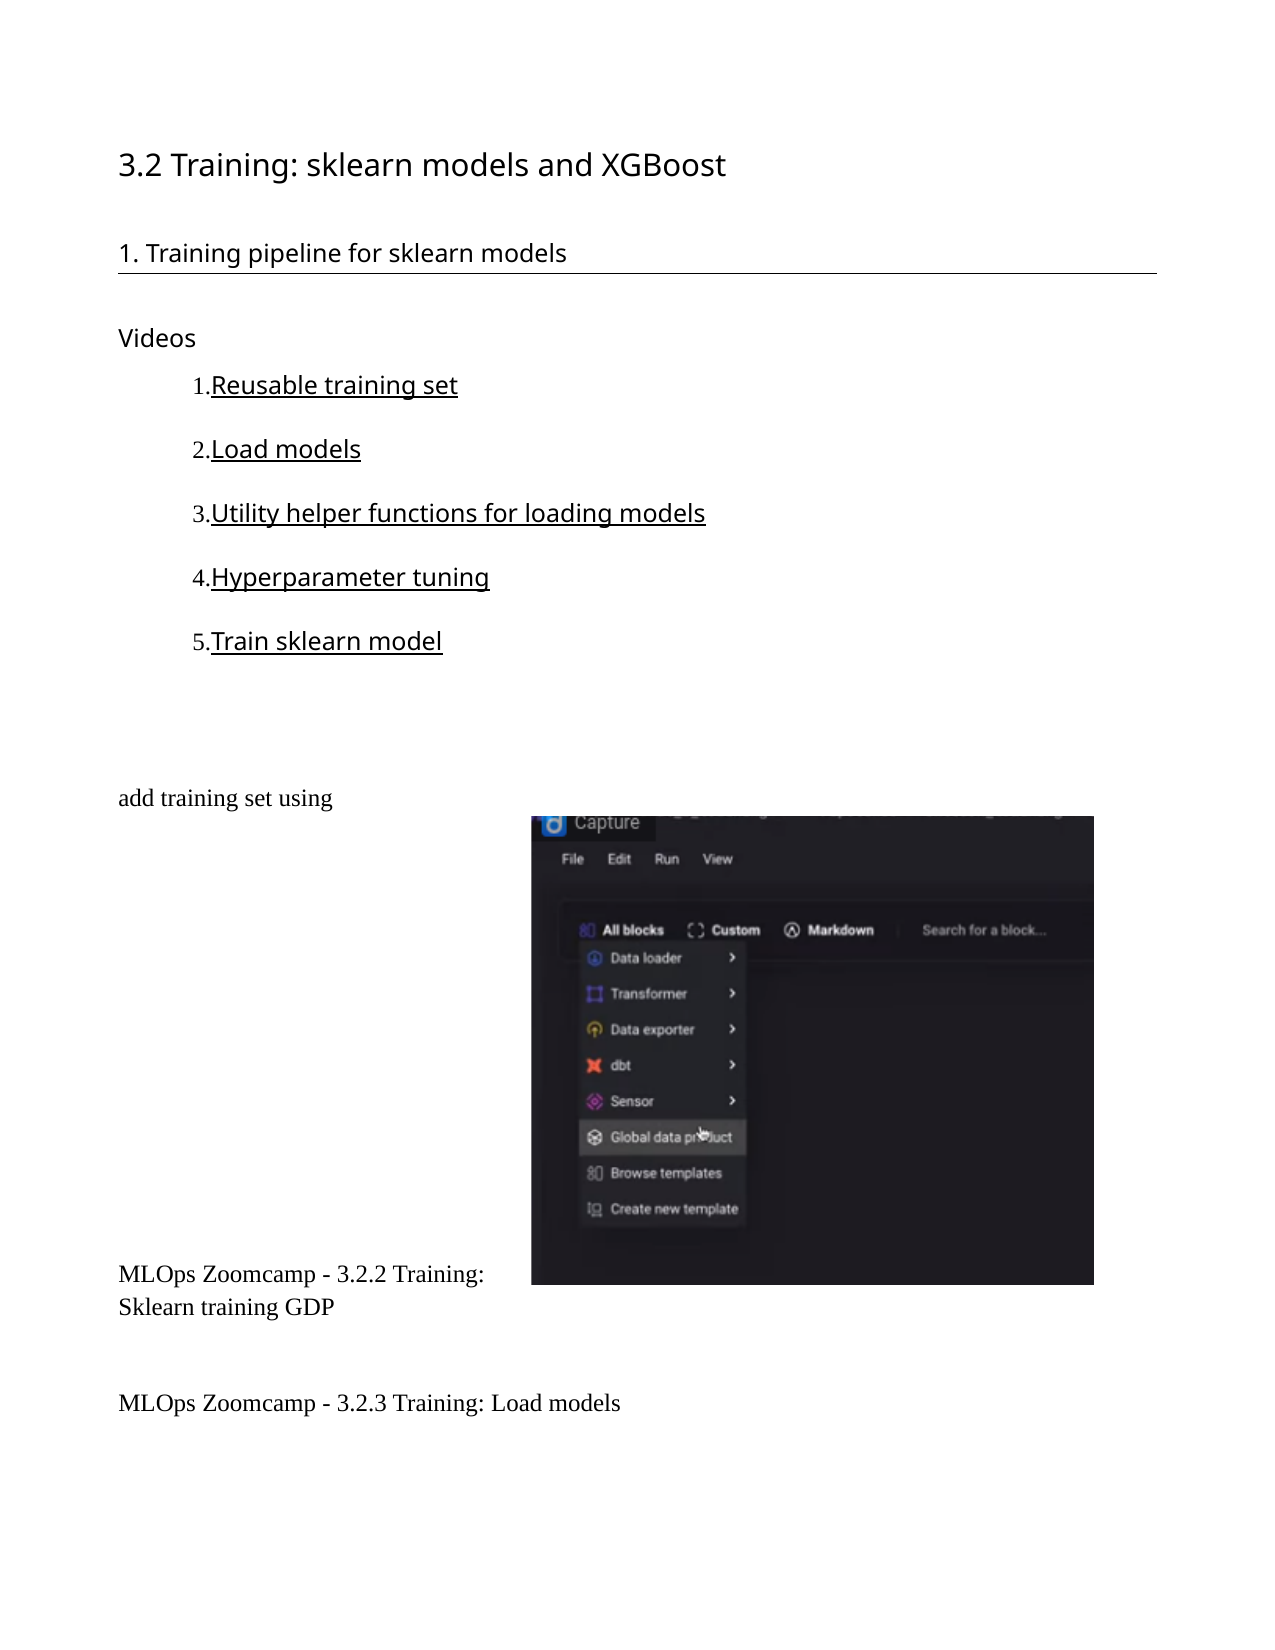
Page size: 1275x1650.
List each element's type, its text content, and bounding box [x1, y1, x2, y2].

list Load models [118, 432, 1157, 466]
picture [531, 816, 1094, 1285]
subtitle 3.2 Training: sklearn models and XGBoost [118, 143, 1157, 186]
text MLOps Zoomcamp - 3.2.3 Training: Load models [118, 1388, 1157, 1416]
subtitle 1. Training pipeline for sklearn models [118, 236, 1157, 273]
text add training set using [118, 783, 1157, 812]
subtitle Videos [118, 321, 1157, 355]
list Train sklearn model [118, 624, 1157, 658]
text MLOps Zoomcamp - 3.2.2 Training: Sklearn training GDP [118, 1259, 1157, 1321]
list Hyperparameter tuning [118, 560, 1157, 594]
list Reusable training set [118, 367, 1157, 401]
list Utility helper functions for loading models [118, 496, 1157, 530]
